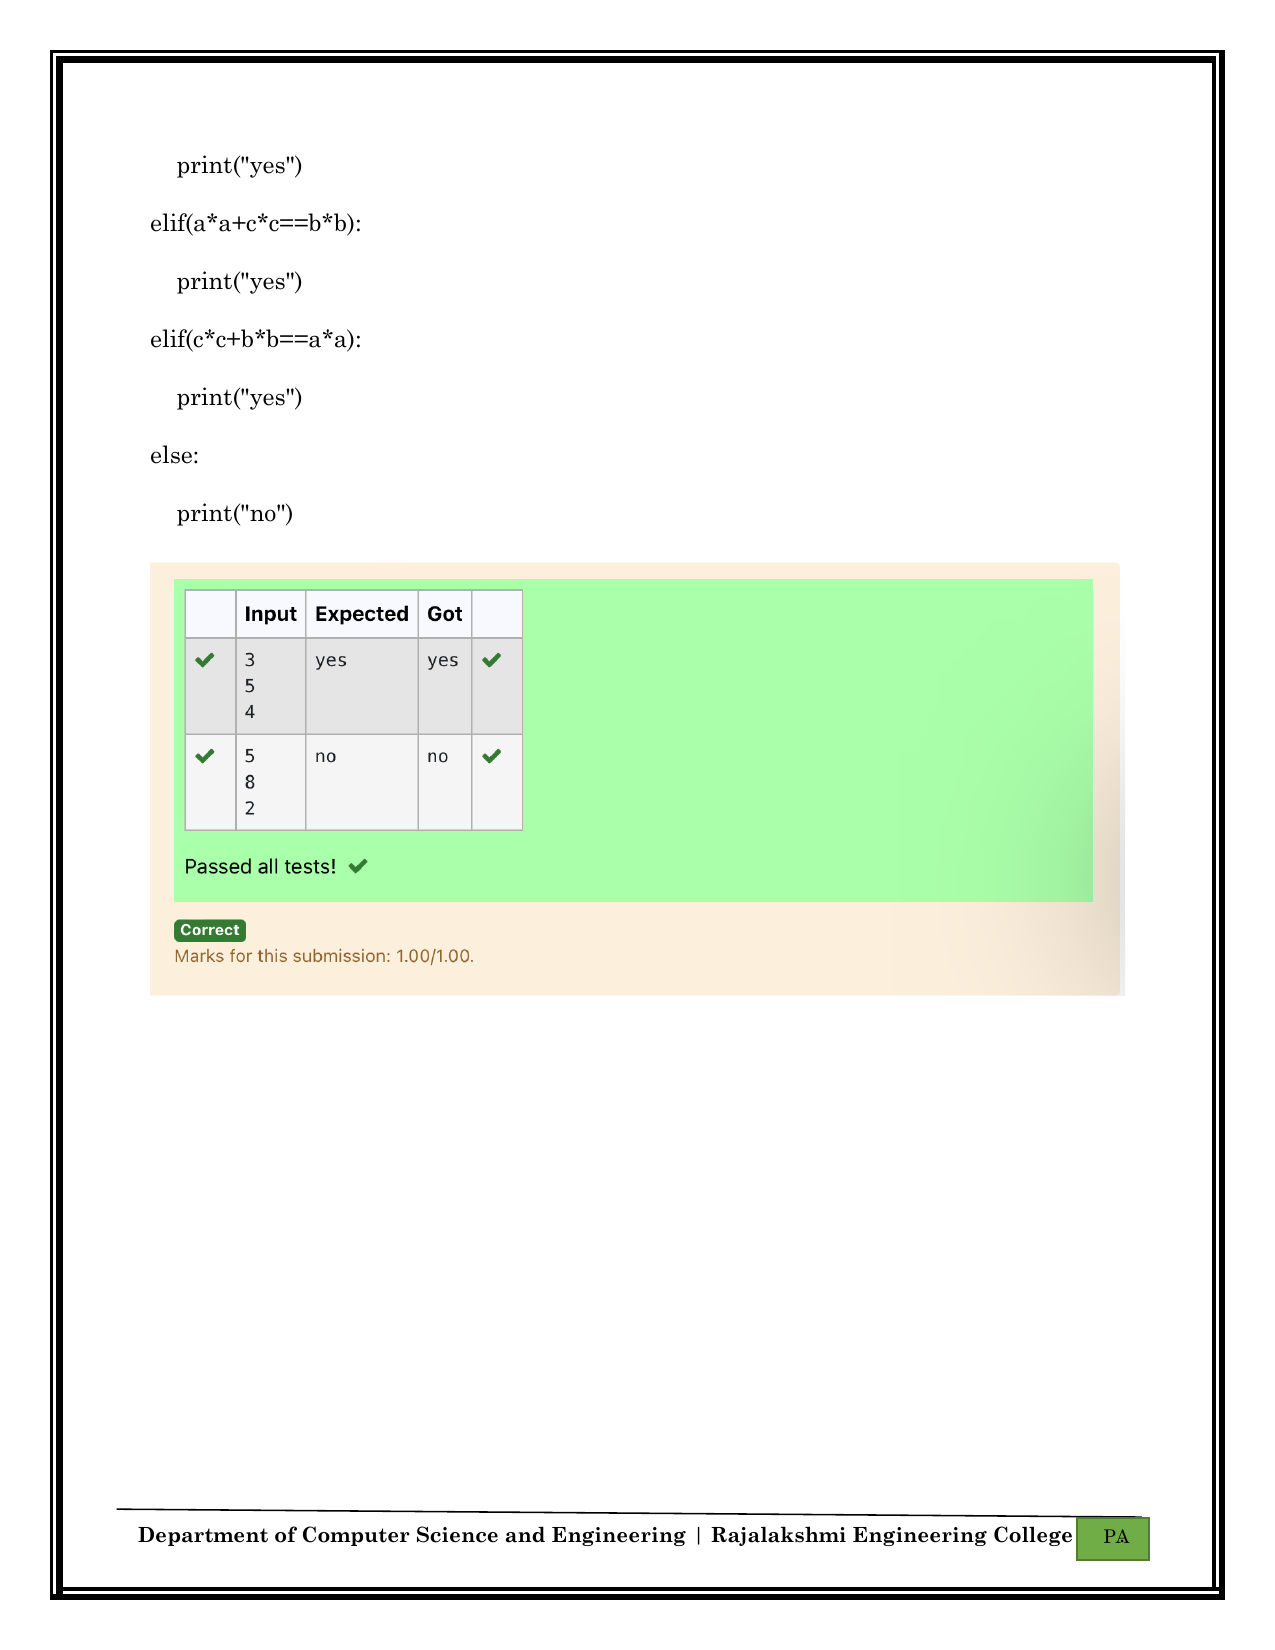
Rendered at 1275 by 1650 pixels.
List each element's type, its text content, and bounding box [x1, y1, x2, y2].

text print("yes") [150, 382, 1125, 411]
text print("no") [150, 498, 1125, 527]
picture [150, 556, 1125, 996]
text else: [150, 440, 1125, 469]
text print("yes") [150, 150, 1125, 179]
text elif(c*c+b*b==a*a): [150, 324, 1125, 353]
text elif(a*a+c*c==b*b): [150, 208, 1125, 237]
text print("yes") [150, 266, 1125, 295]
